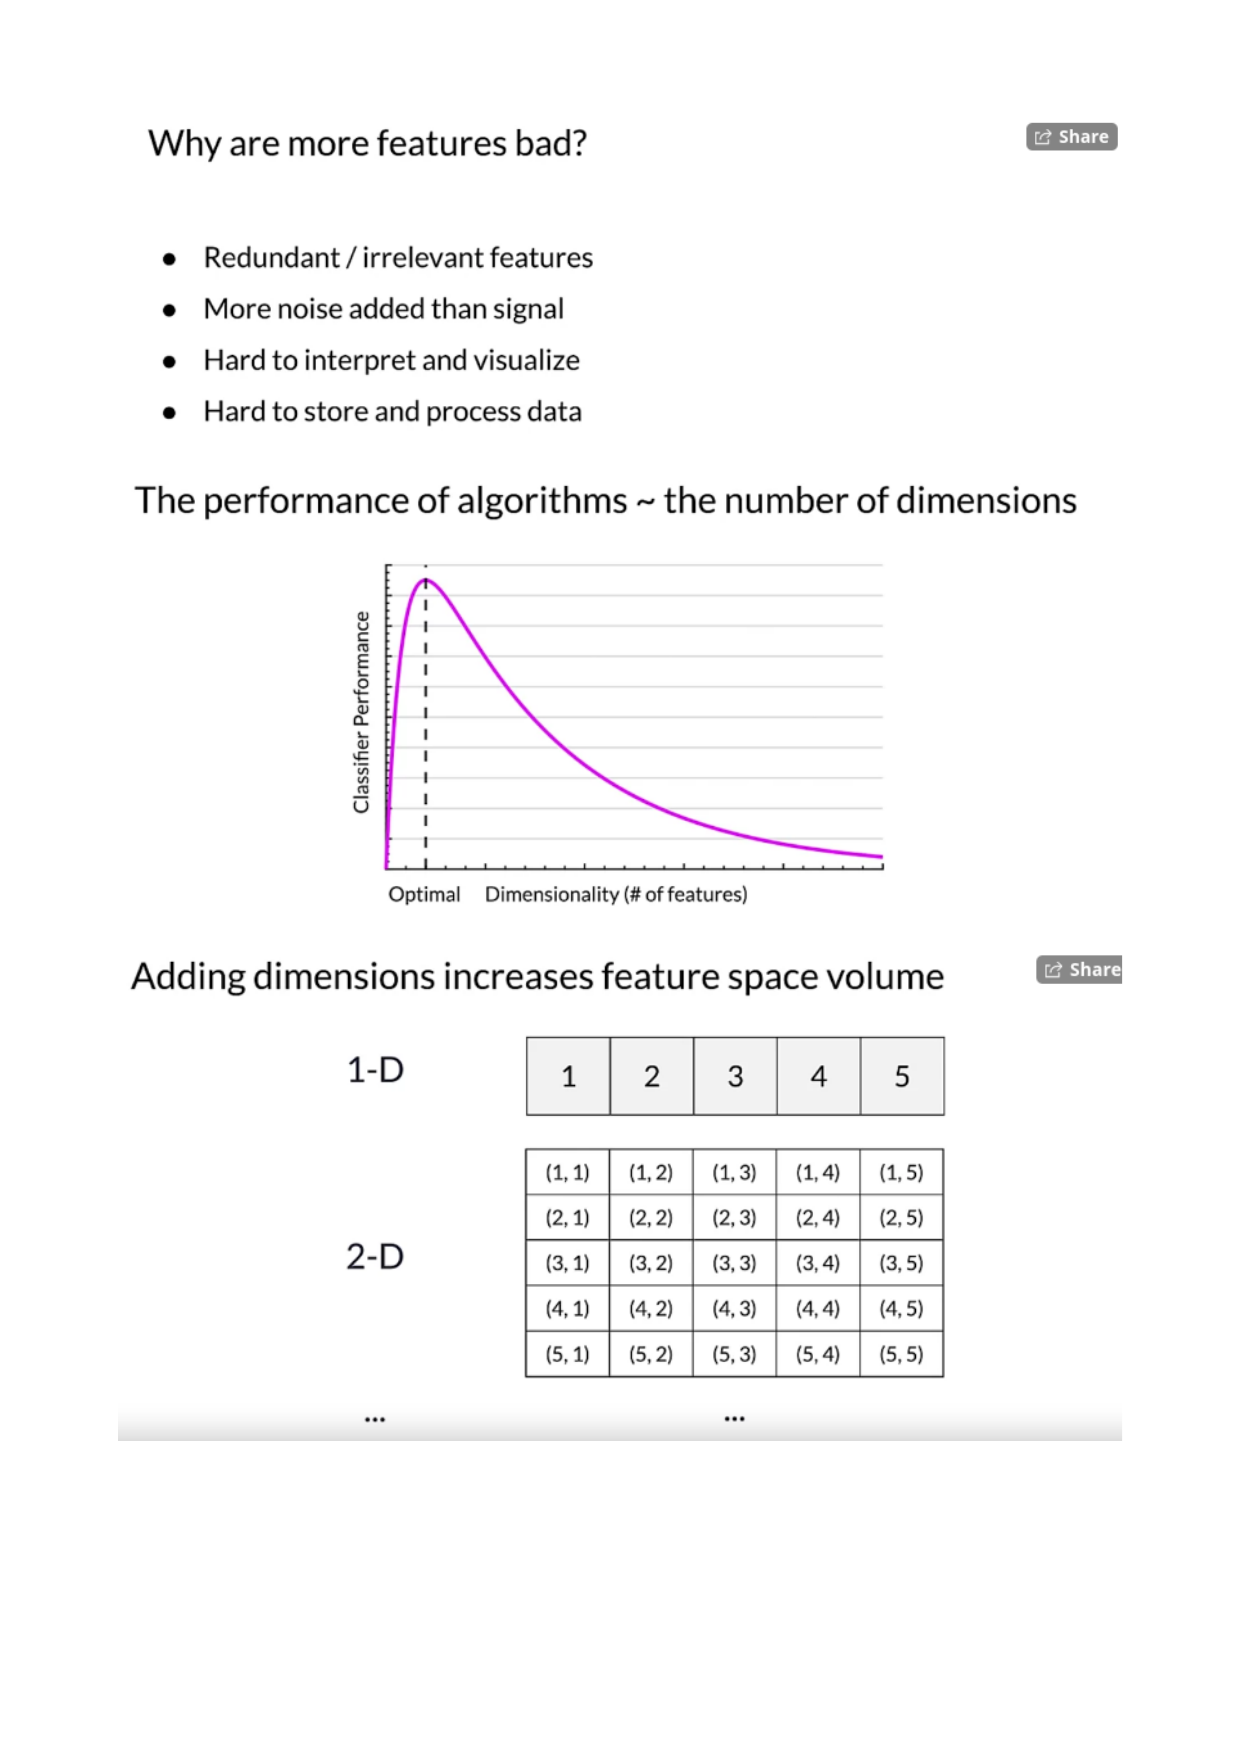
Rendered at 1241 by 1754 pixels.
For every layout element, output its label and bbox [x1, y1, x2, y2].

picture [118, 472, 1123, 921]
picture [118, 118, 1123, 444]
picture [118, 949, 1123, 1441]
